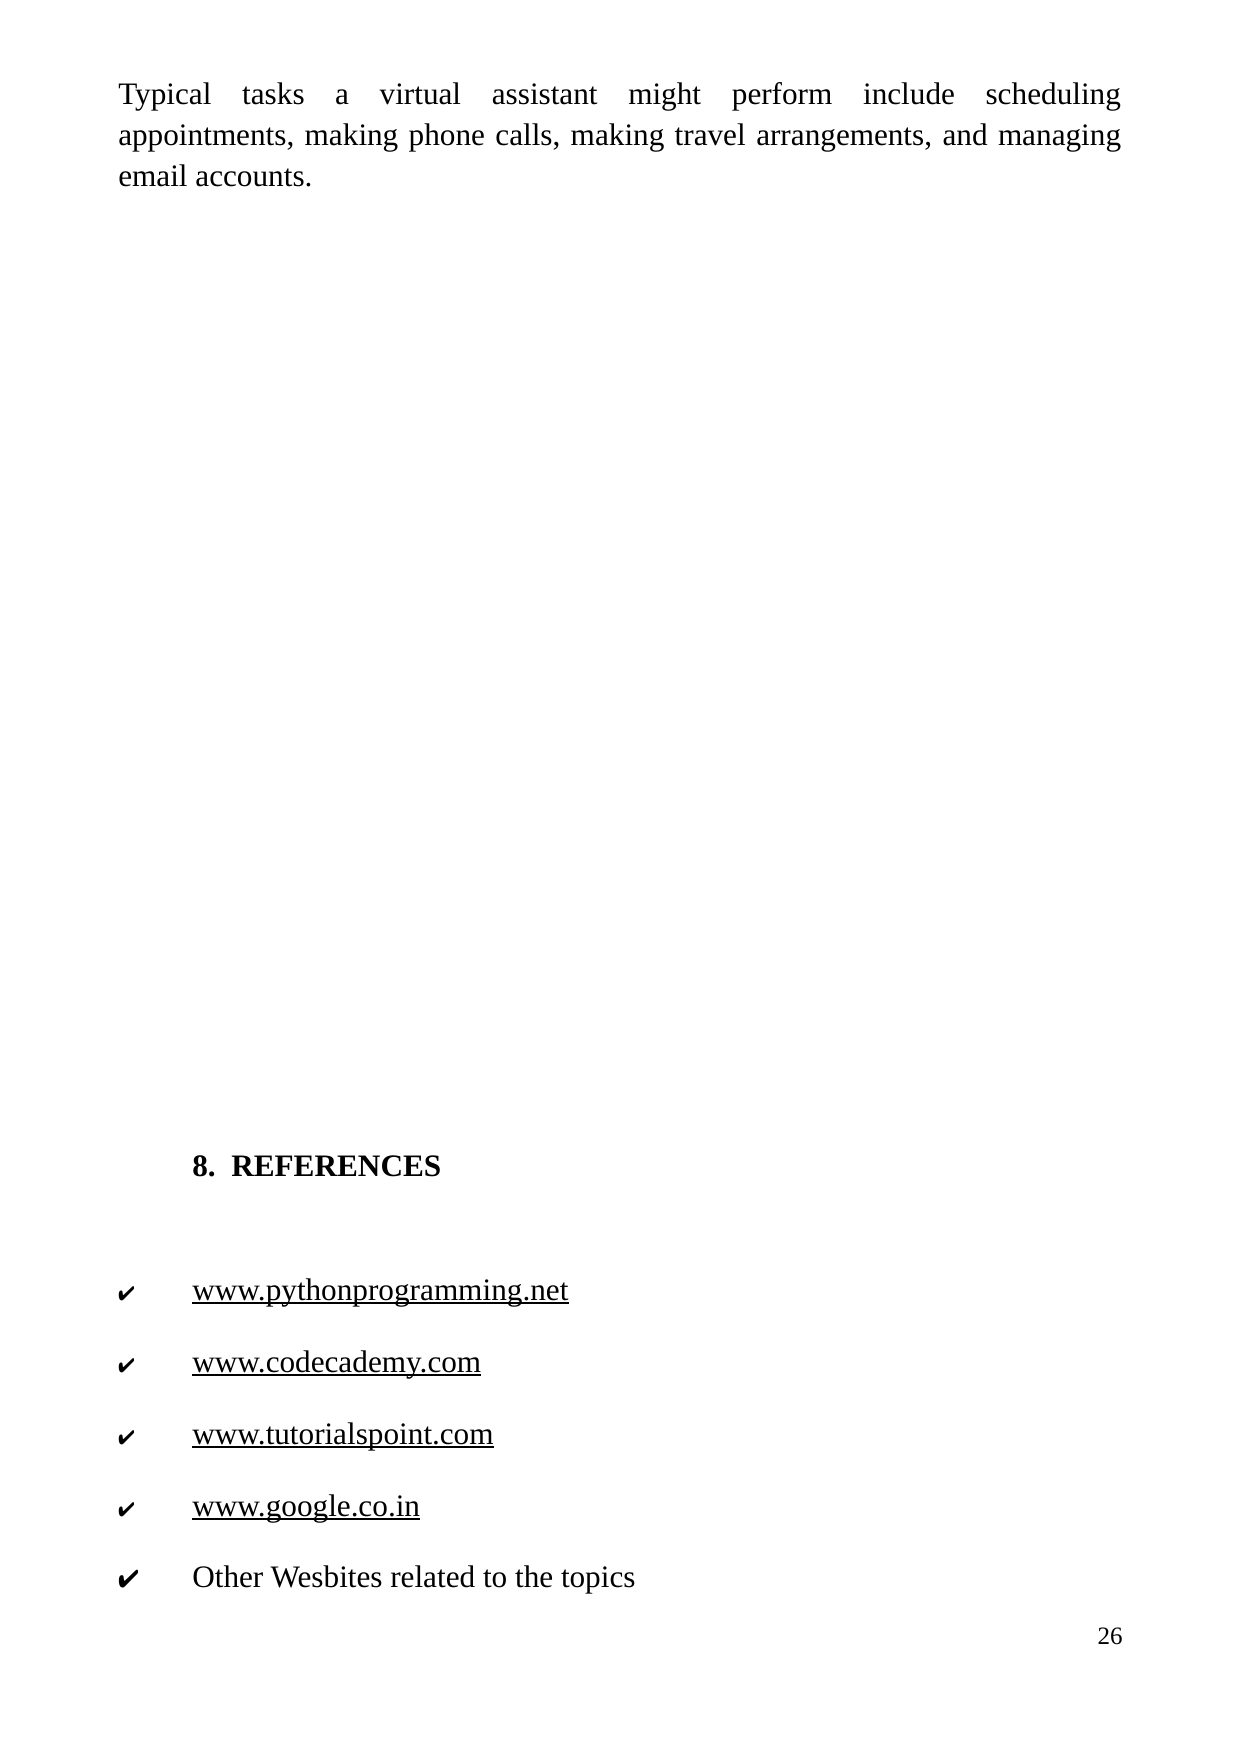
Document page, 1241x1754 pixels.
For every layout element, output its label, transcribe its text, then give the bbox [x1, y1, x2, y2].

list www.codecademy.com [118, 1343, 1122, 1379]
text Typical tasks a virtual assistant might perform include scheduling appointments, making phone calls, making travel arrangements, and managing email accounts. [118, 75, 1122, 193]
list www.google.co.in [118, 1487, 1122, 1523]
text 8. REFERENCES [118, 1147, 1122, 1183]
list www.pythonprogramming.net [118, 1271, 1122, 1307]
list Other Wesbites related to the topics [118, 1559, 1122, 1595]
list www.tutorialspoint.com [118, 1415, 1122, 1451]
